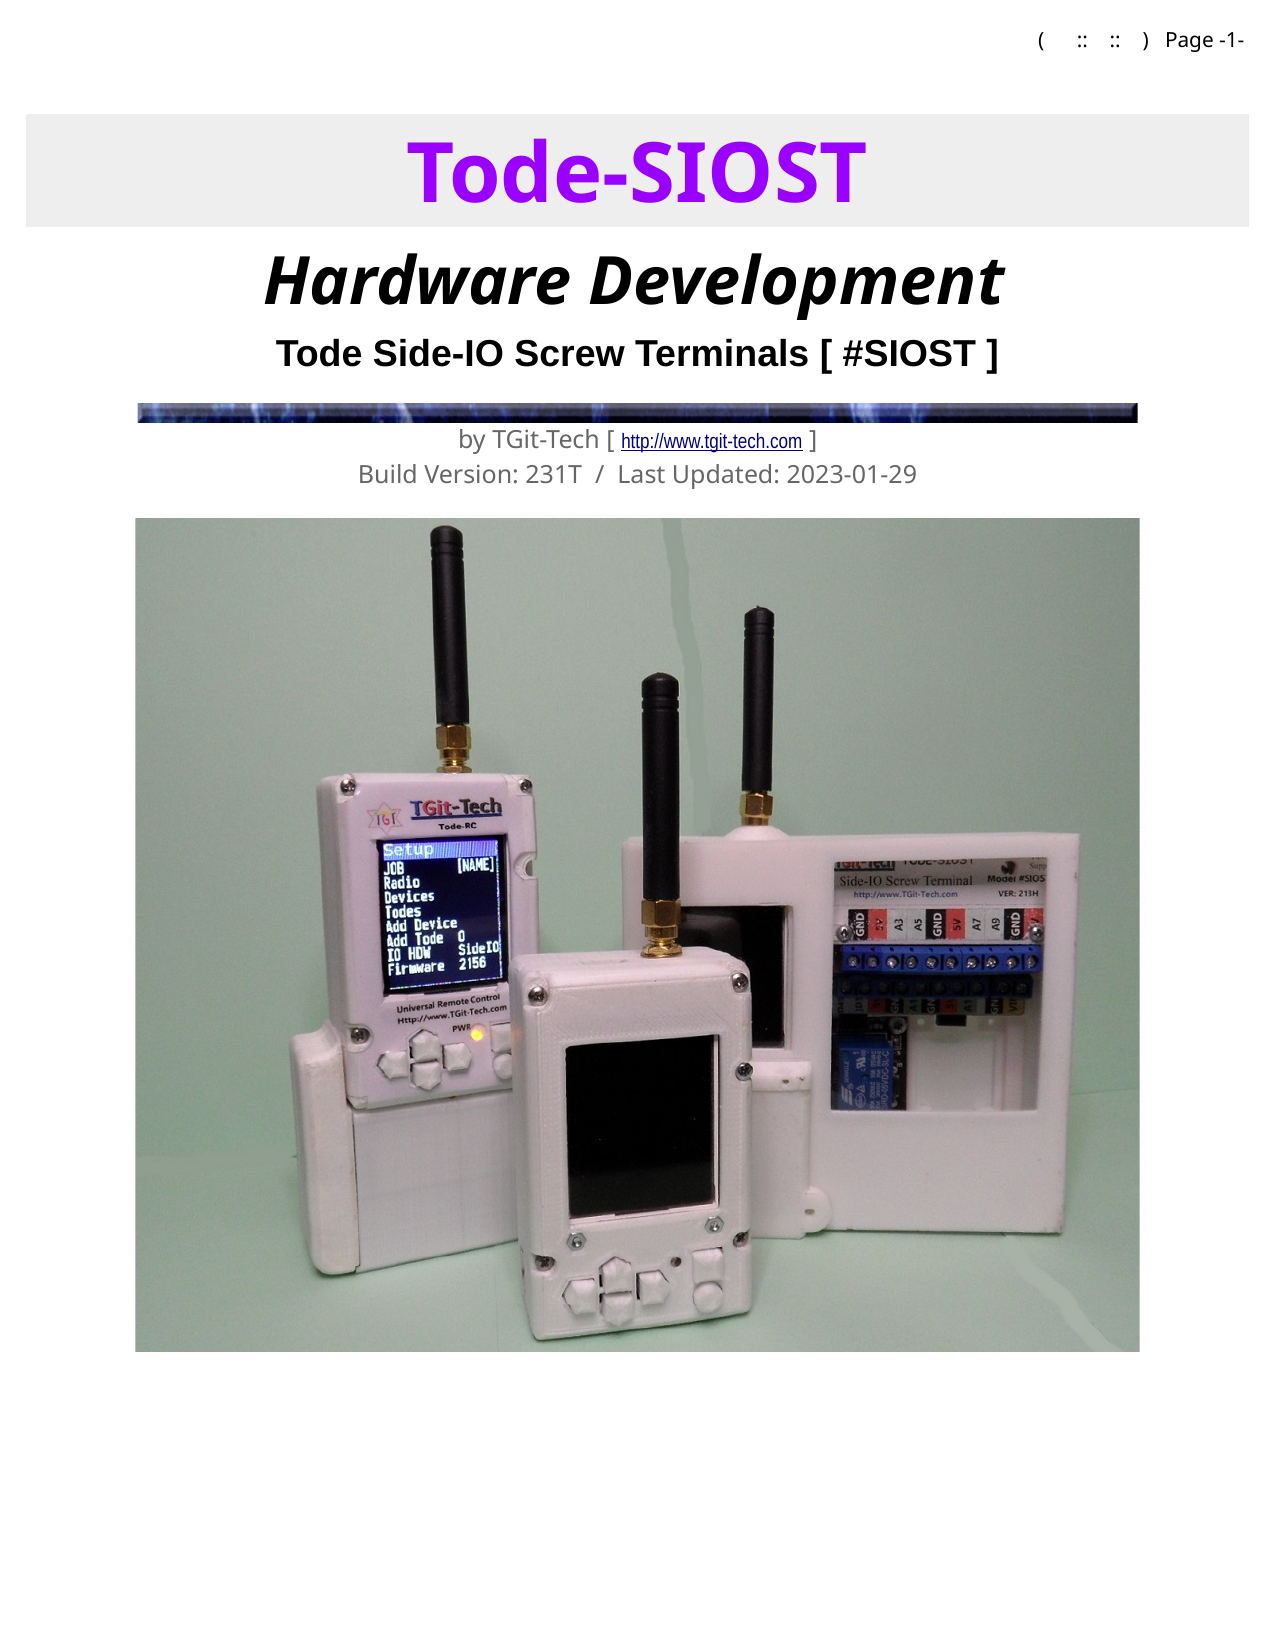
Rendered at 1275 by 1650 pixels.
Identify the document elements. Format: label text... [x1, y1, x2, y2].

title Tode Side-IO Screw Terminals [ #SIOST ] [26, 332, 1249, 375]
picture [137, 403, 1138, 423]
title Tode-SIOST [26, 114, 1249, 227]
picture [135, 518, 1140, 1352]
text Build Version: 231T / Last Updated: 2023-01-29 [26, 456, 1249, 490]
text by TGit-Tech [ http://www.tgit-tech.com ] [26, 403, 1249, 456]
subtitle Hardware Development [26, 233, 1249, 324]
